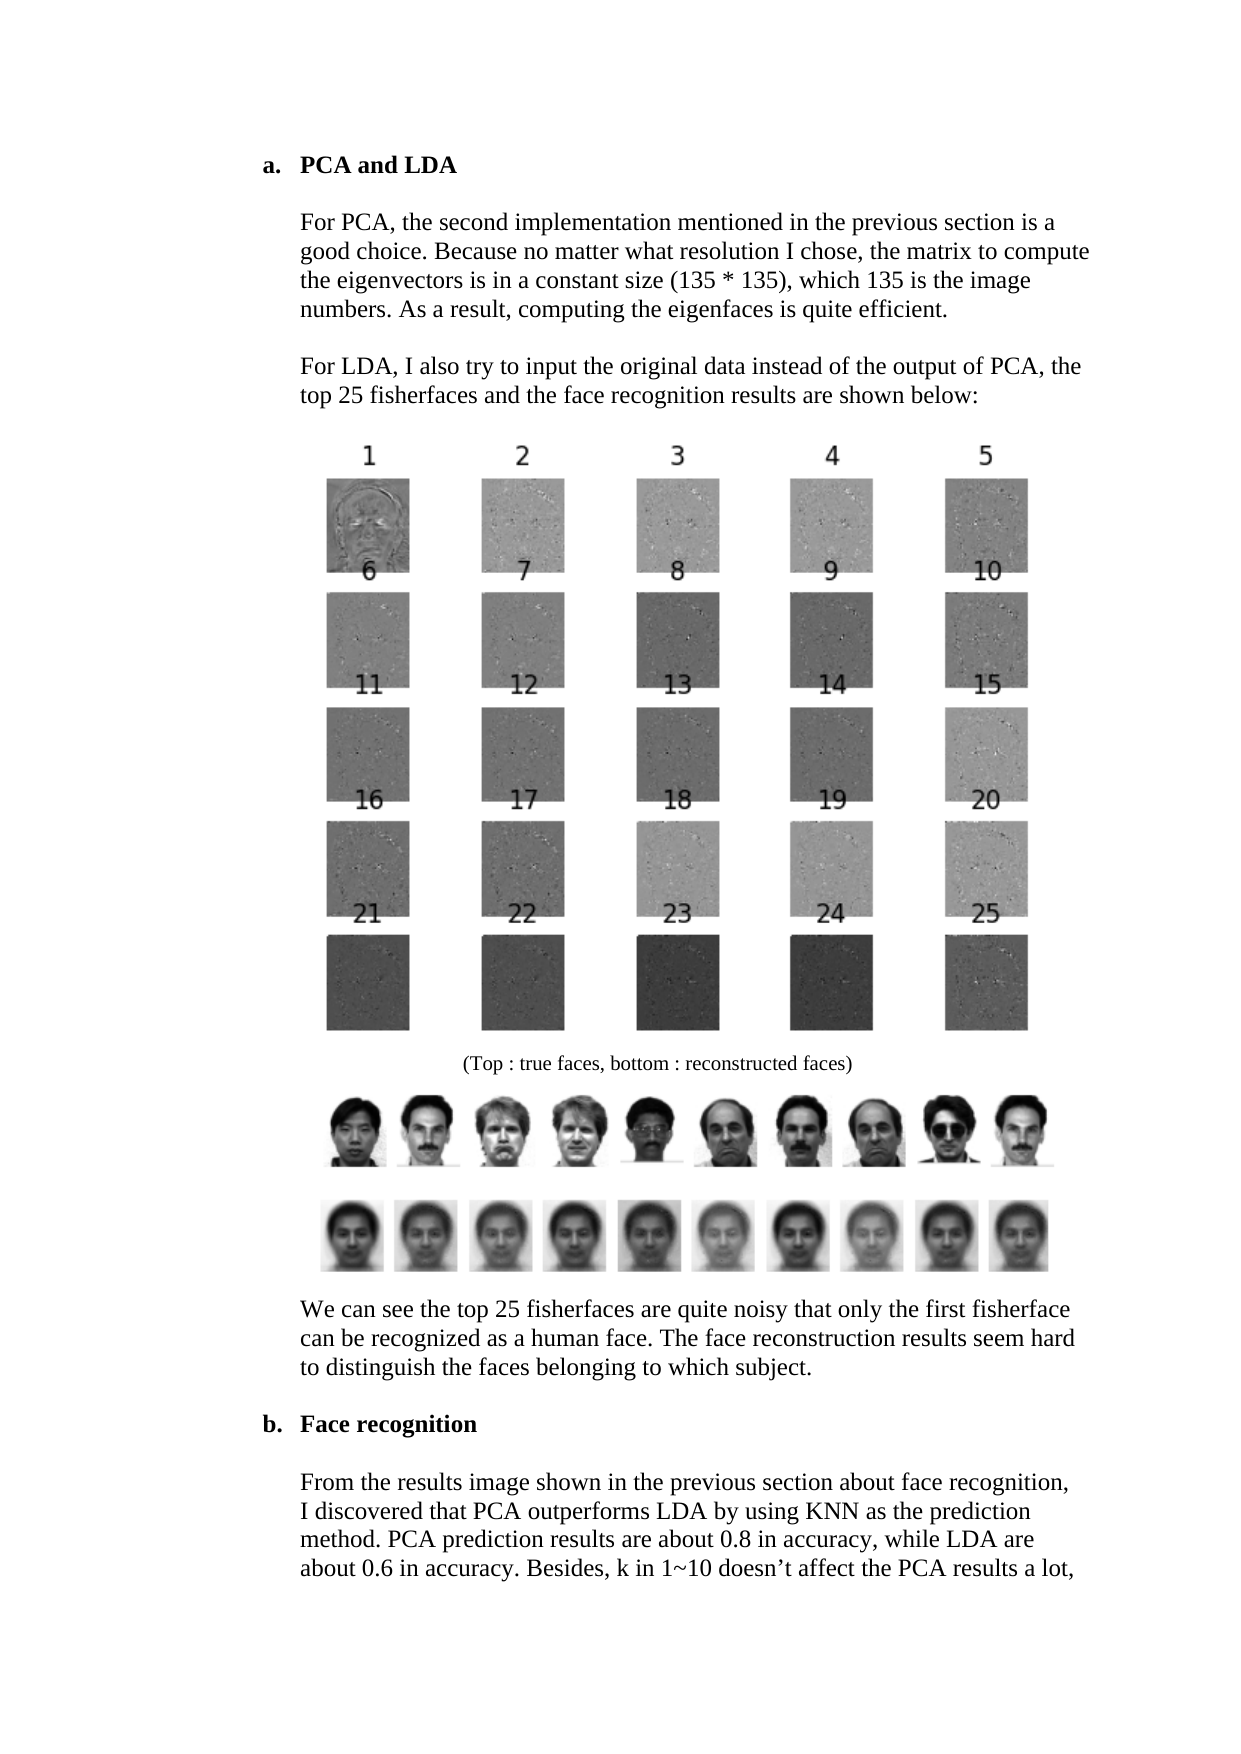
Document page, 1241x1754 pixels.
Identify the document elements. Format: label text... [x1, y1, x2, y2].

text From the results image shown in the previous section about face recognition, [225, 1467, 1090, 1496]
list Face recognition [262, 1409, 1090, 1438]
text can be recognized as a human face. The face reconstruction results seem hard [225, 1323, 1090, 1352]
text about 0.6 in accuracy. Besides, k in 1~10 doesn’t affect the PCA results a lot, [225, 1553, 1090, 1582]
picture [306, 437, 1043, 1051]
text We can see the top 25 fisherfaces are quite noisy that only the first fisherface [150, 1294, 1090, 1323]
text (Top : true faces, bottom : reconstructed faces) [225, 1051, 1090, 1075]
list PCA and LDA [262, 150, 1090, 179]
text For PCA, the second implementation mentioned in the previous section is a good choice. Because no matter what resolution I chose, the matrix to compute the eigenvectors is in a constant size (135 * 135), which 135 is the image numbers. As a result, computing the eigenfaces is quite efficient. [300, 207, 1090, 322]
picture [300, 1075, 1055, 1295]
text to distinguish the faces belonging to which subject. [225, 1352, 1090, 1381]
text I discovered that PCA outperforms LDA by using KNN as the prediction [150, 1496, 1090, 1524]
text method. PCA prediction results are about 0.8 in accuracy, while LDA are [225, 1524, 1090, 1553]
text For LDA, I also try to input the original data instead of the output of PCA, the top 25 fisherfaces and the face recognition results are shown below: [300, 351, 1090, 409]
